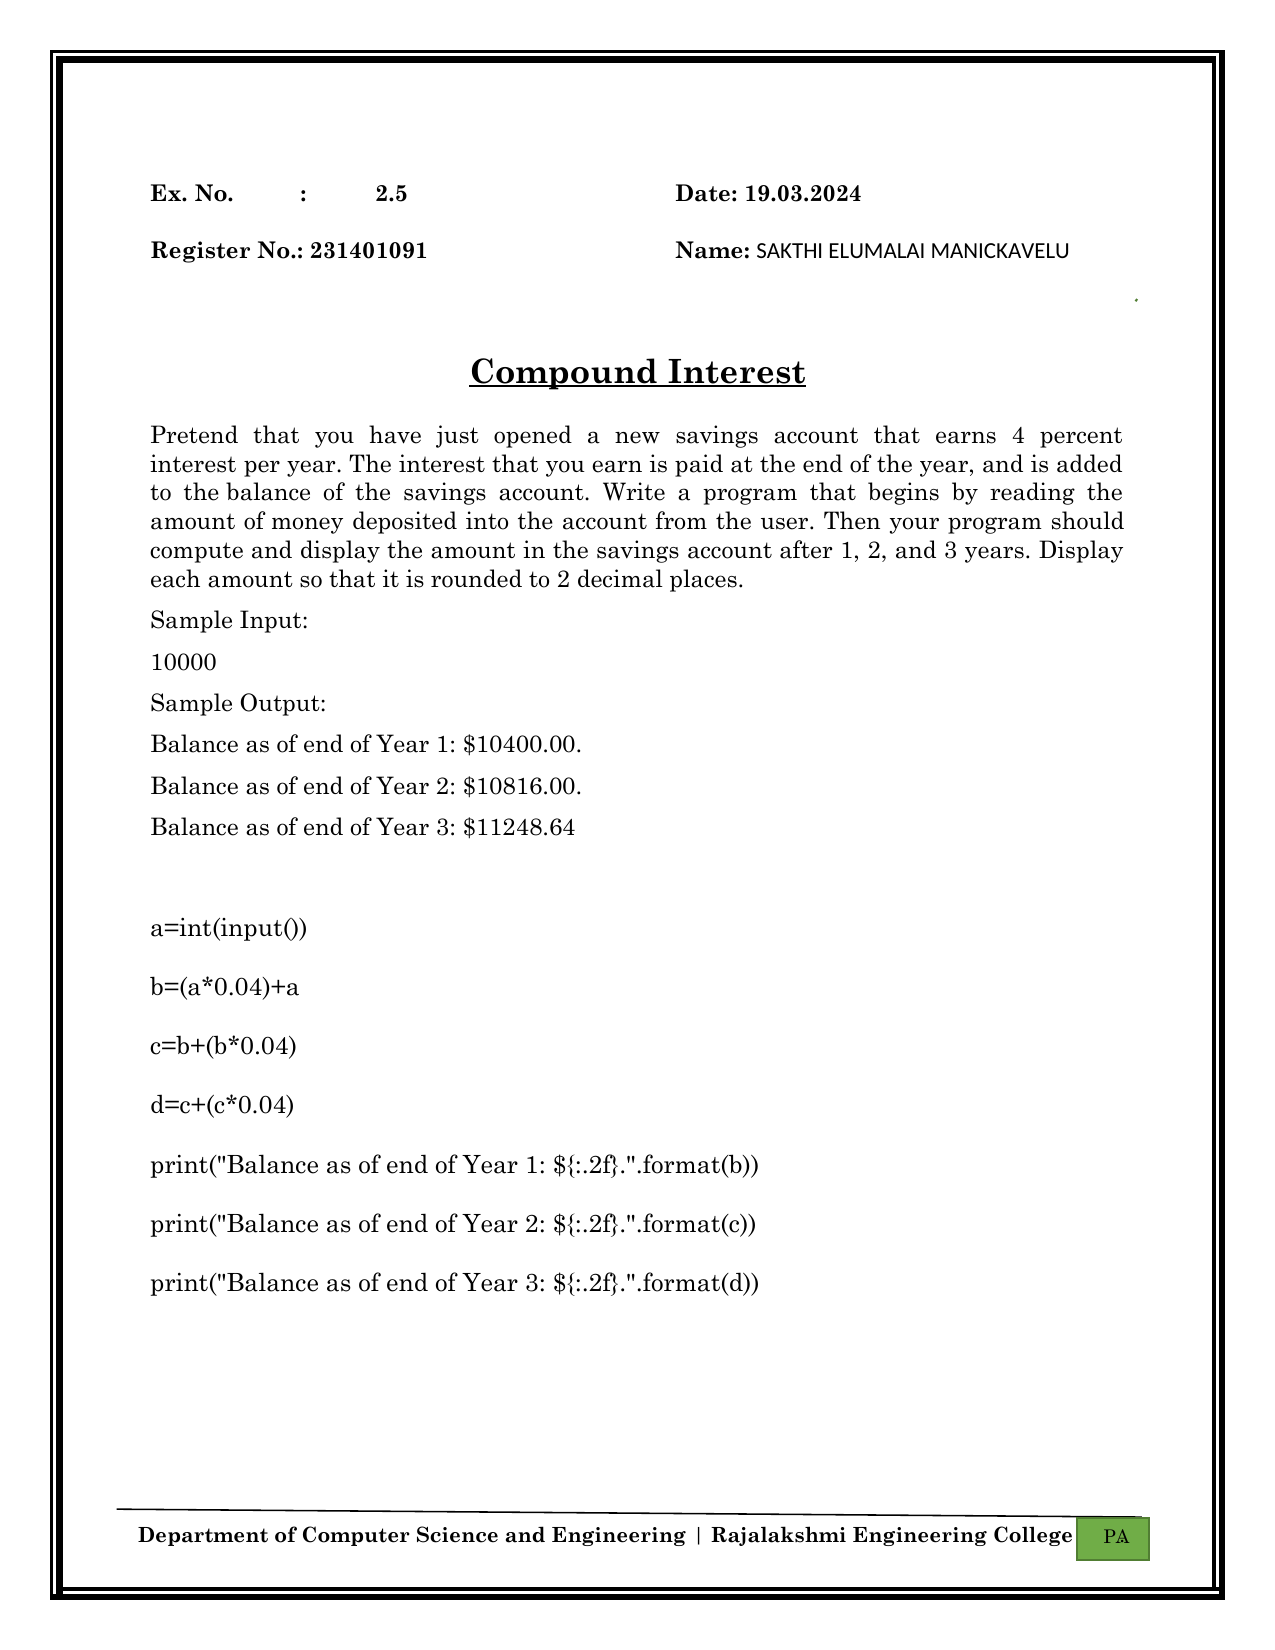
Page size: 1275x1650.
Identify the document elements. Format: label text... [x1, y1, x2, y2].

text Pretend that you have just opened a new savings account that earns 4 percent interest per year. The interest that you earn is paid at the end of the year, and is added to the balance of the savings account. Write a program that begins by reading the amount of money deposited into the account from the user. Then your program should compute and display the amount in the savings account after 1, 2, and 3 years. Display each amount so that it is rounded to 2 decimal places. [150, 419, 1125, 593]
text Balance as of end of Year 2: $10816.00. [150, 771, 1125, 799]
text print("Balance as of end of Year 1: ${:.2f}.".format(b)) [150, 1148, 1125, 1178]
text print("Balance as of end of Year 2: ${:.2f}.".format(c)) [150, 1208, 1125, 1238]
text print("Balance as of end of Year 3: ${:.2f}.".format(d)) [150, 1267, 1125, 1297]
text c=b+(b*0.04) [150, 1030, 1125, 1060]
text Balance as of end of Year 1: $10400.00. [150, 729, 1125, 758]
text 10000 [150, 646, 1125, 675]
text b=(a*0.04)+a [150, 971, 1125, 1001]
text Balance as of end of Year 3: $11248.64 [150, 812, 1125, 841]
text Compound Interest [150, 350, 1125, 390]
text Register No.: 231401091 Name: SAKTHI ELUMALAI MANICKAVELU [150, 236, 1125, 264]
text Ex. No. : 2.5 Date: 19.03.2024 [150, 179, 1125, 207]
text a=int(input()) [150, 911, 1125, 941]
text Sample Input: [150, 605, 1125, 634]
text d=c+(c*0.04) [150, 1089, 1125, 1119]
text Sample Output: [150, 688, 1125, 717]
